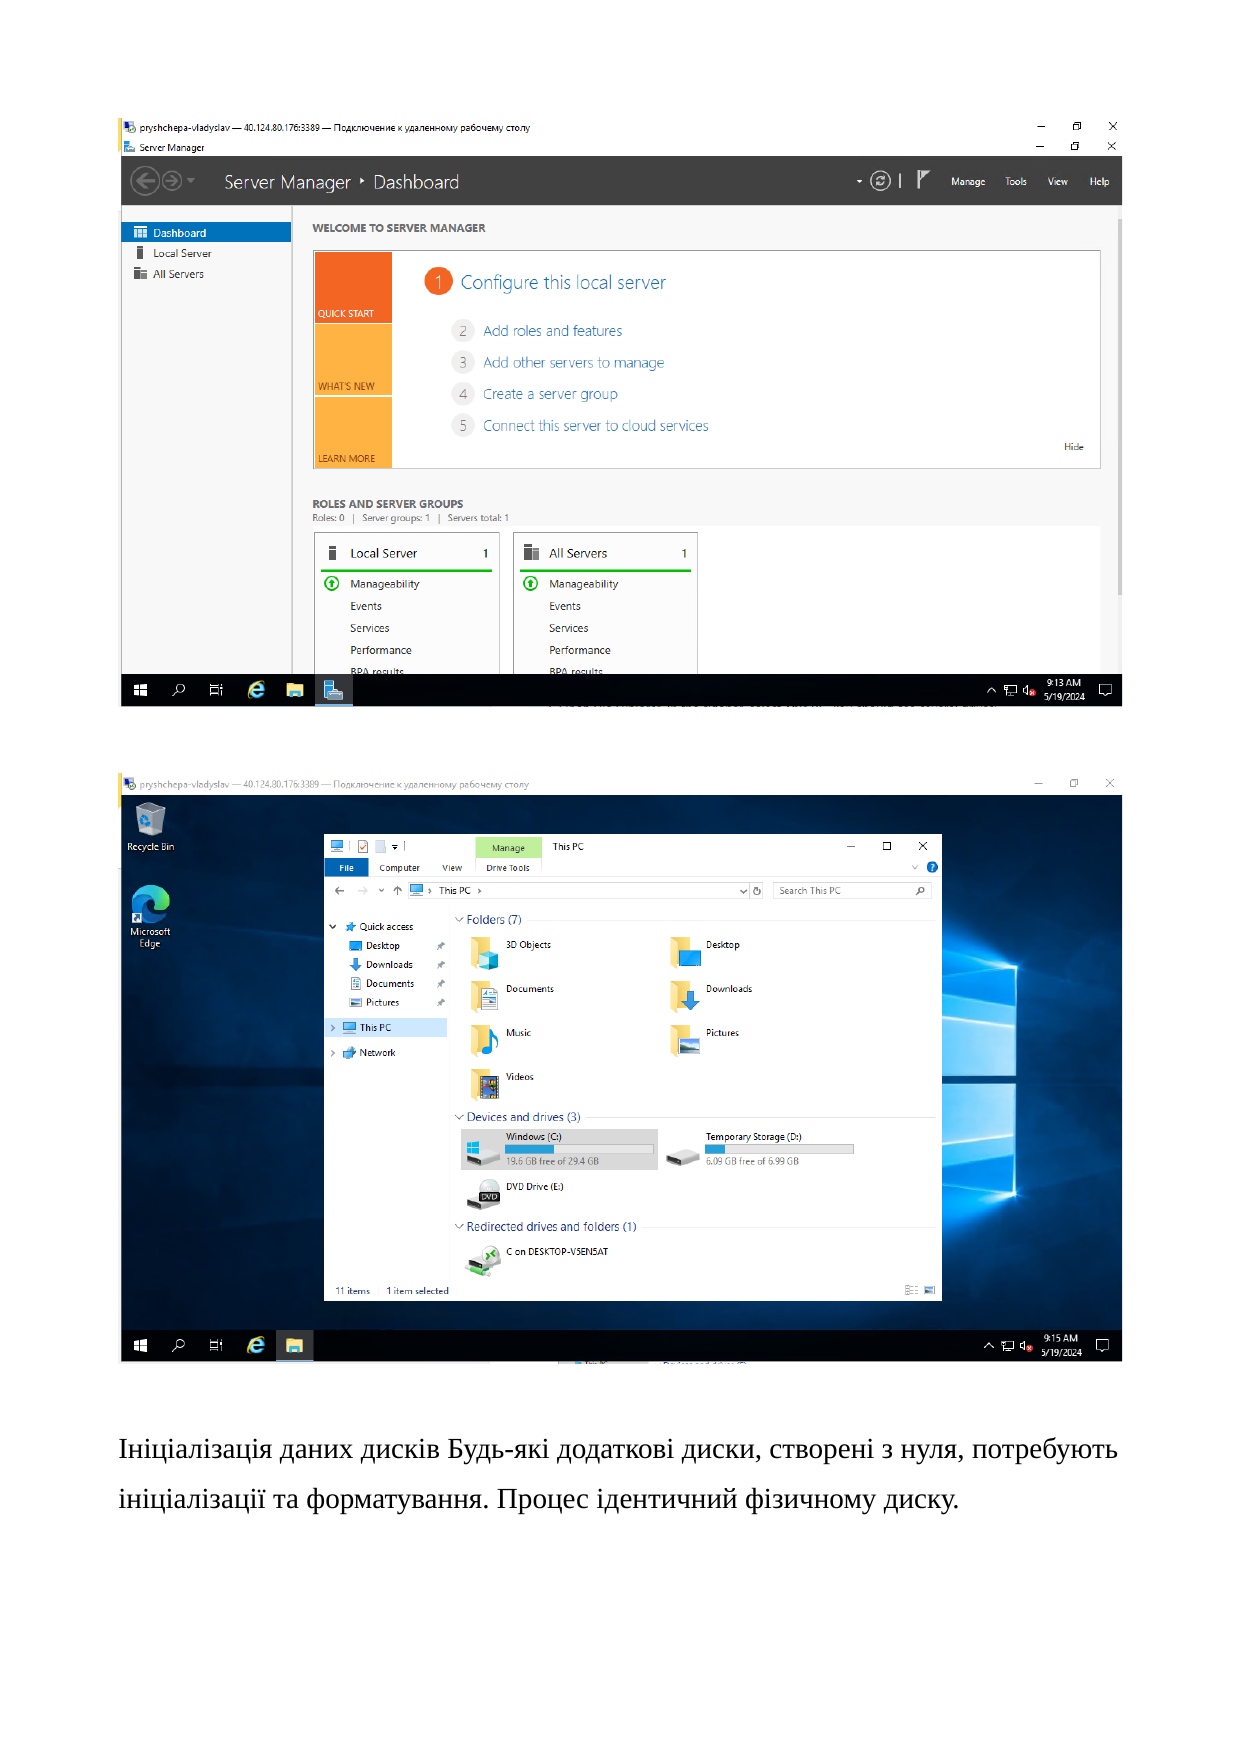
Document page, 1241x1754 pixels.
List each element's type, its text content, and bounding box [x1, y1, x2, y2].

picture [118, 773, 1123, 1364]
picture [118, 118, 1123, 707]
text Ініціалізація даних дисків Будь-які додаткові диски, створені з нуля, потребують ініціалізації та форматування. Процес ідентичний фізичному диску. [118, 1431, 1122, 1515]
